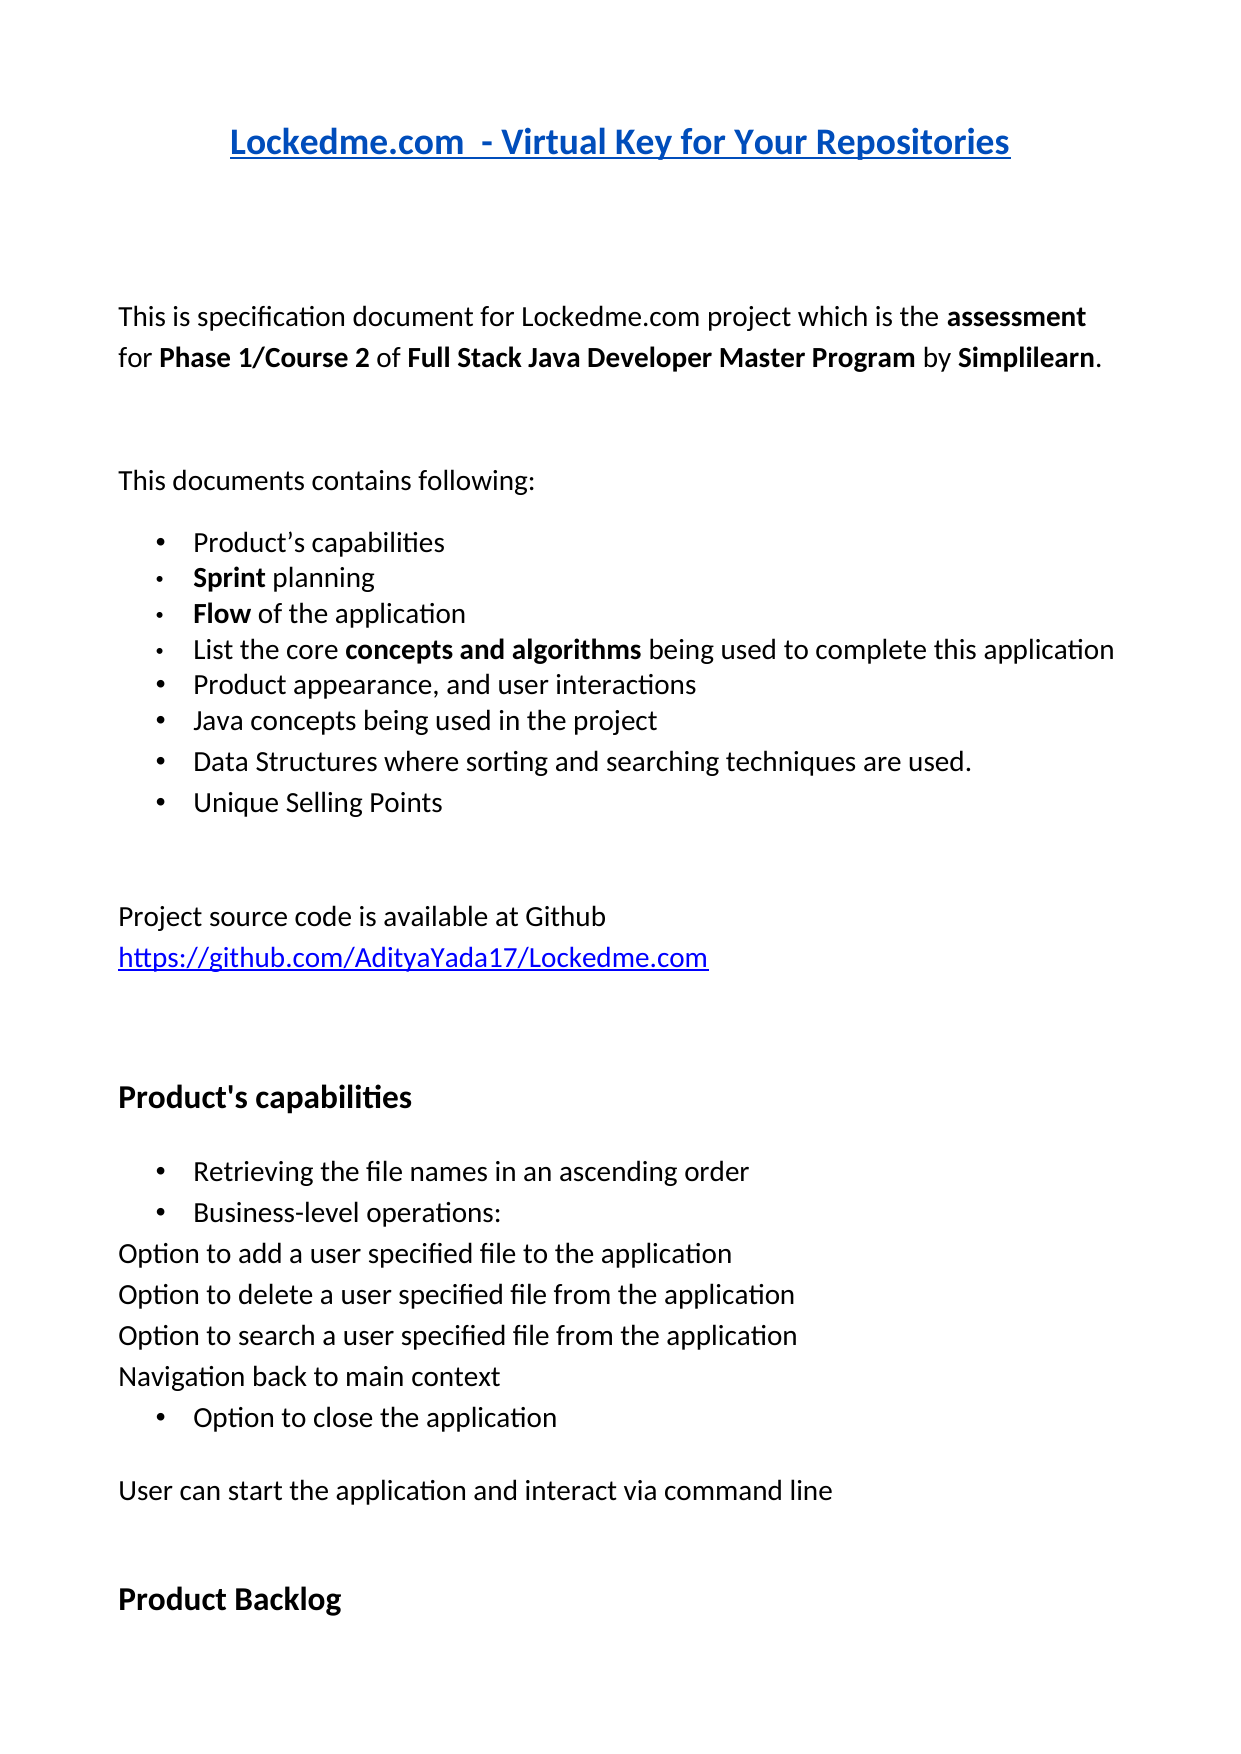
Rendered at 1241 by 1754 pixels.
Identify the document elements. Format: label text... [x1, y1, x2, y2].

list Sprint planning [156, 559, 1122, 595]
text Option to search a user specified file from the application [118, 1317, 1154, 1353]
text This is specification document for Lockedme.com project which is the assessment for Phase 1/Course 2 of Full Stack Java Developer Master Program by Simplilearn. [118, 298, 1122, 374]
text Project source code is available at Github [118, 898, 1154, 934]
list List the core concepts and algorithms being used to complete this application [156, 631, 1154, 666]
list Flow of the application [156, 595, 1154, 631]
text Lockedme.com - Virtual Key for Your Repositories [118, 118, 1122, 164]
list Business-level operations: [156, 1194, 1154, 1230]
text Option to add a user specified file to the application [118, 1235, 1154, 1271]
list Product’s capabilities [156, 524, 1122, 559]
text https://github.com/AdityaYada17/Lockedme.com [118, 939, 1154, 974]
list Retrieving the file names in an ascending order [156, 1153, 1154, 1189]
text Product Backlog [118, 1578, 1154, 1618]
list Product appearance, and user interactions [156, 666, 1154, 702]
text User can start the application and interact via command line [118, 1472, 1154, 1508]
text Navigation back to main context [118, 1358, 1154, 1394]
list Unique Selling Points [156, 784, 1154, 819]
text Option to delete a user specified file from the application [118, 1276, 1154, 1312]
list Data Structures where sorting and searching techniques are used. [156, 743, 1154, 779]
list Option to close the application [156, 1399, 1154, 1435]
list Java concepts being used in the project [156, 702, 1154, 738]
text Product's capabilities [118, 1076, 1154, 1149]
text This documents contains following: [118, 462, 1122, 498]
